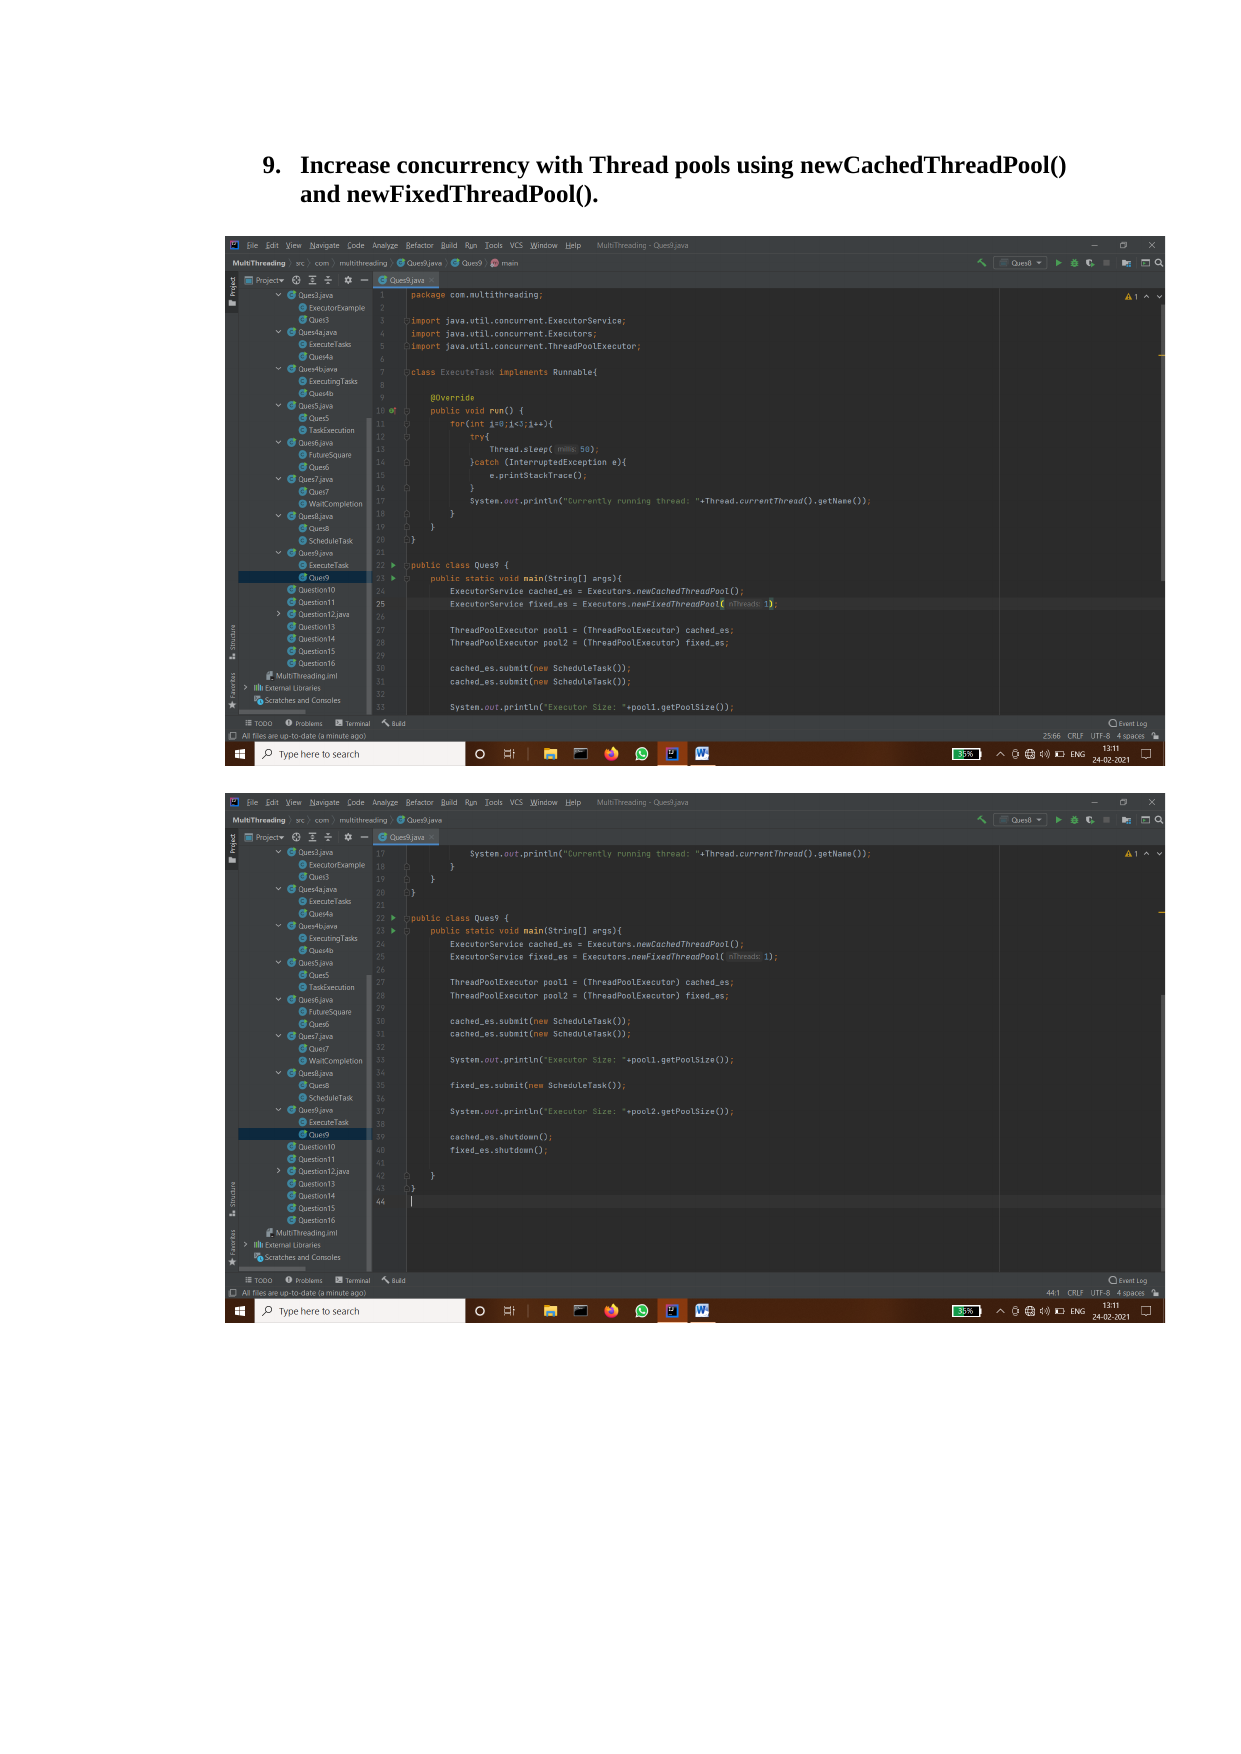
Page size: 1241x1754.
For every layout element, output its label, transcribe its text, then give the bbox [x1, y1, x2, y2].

list Increase concurrency with Thread pools using newCachedThreadPool() and newFixedThreadPool(). [262, 150, 1090, 207]
